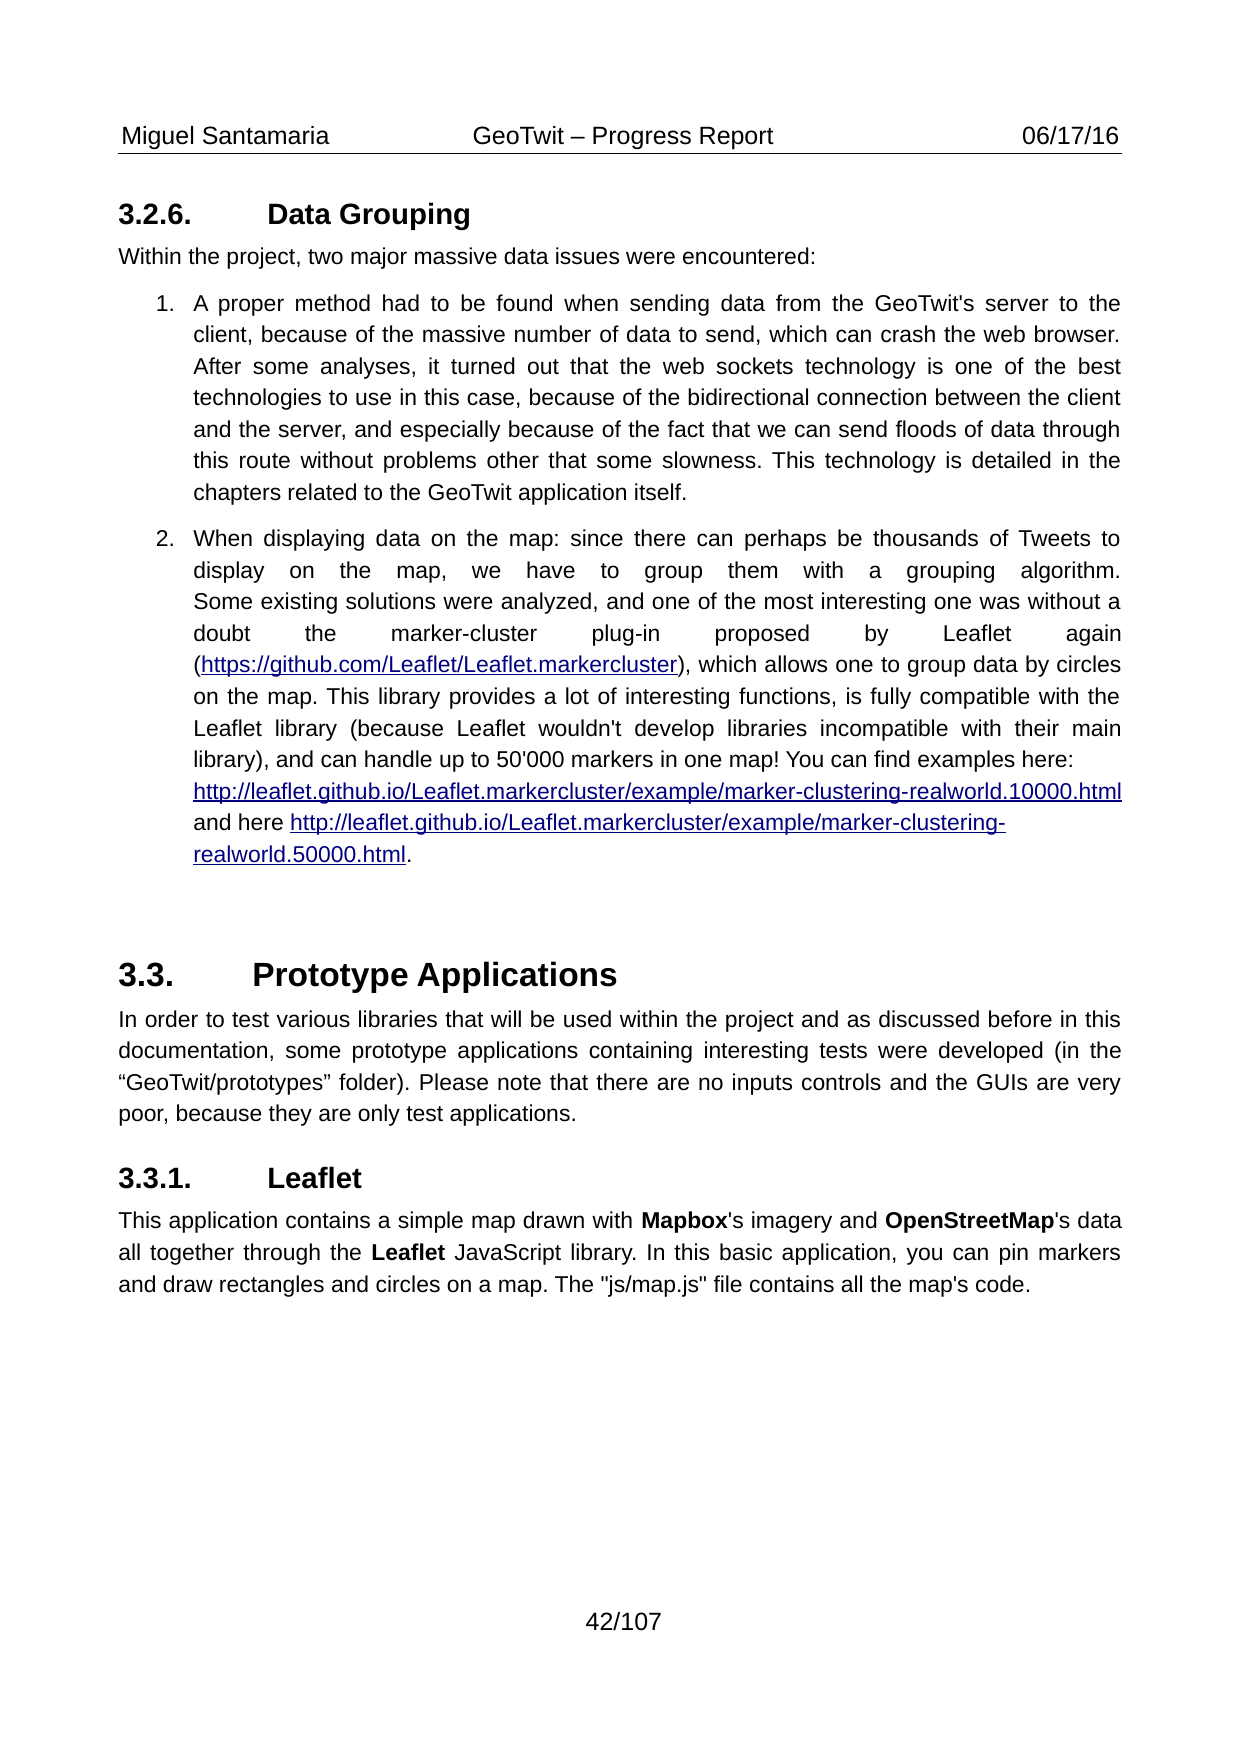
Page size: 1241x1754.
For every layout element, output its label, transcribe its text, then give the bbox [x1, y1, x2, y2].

list When displaying data on the map: since there can perhaps be thousands of Tweets to display on the map, we have to group them with a grouping algorithm. Some existing solutions were analyzed, and one of the most interesting one was without a doubt the marker-cluster plug-in proposed by Leaflet again (https://github.com/Leaflet/Leaflet.markercluster), which allows one to group data by circles on the map. This library provides a lot of interesting functions, is fully compatible with the Leaflet library (because Leaflet wouldn't develop libraries incompatible with their main library), and can handle up to 50'000 markers in one map! You can find examples here: [156, 525, 1122, 772]
text In order to test various libraries that will be used within the project and as discussed before in this documentation, some prototype applications containing interesting tests were developed (in the “GeoTwit/prototypes” folder). Please note that there are no inputs controls and the GUIs are very poor, because they are only test applications. [118, 1006, 1122, 1127]
subtitle Data Grouping [118, 197, 1122, 231]
list http://leaflet.github.io/Leaflet.markercluster/example/marker-clustering-realworld.10000.html and here http://leaflet.github.io/Leaflet.markercluster/example/marker-clustering-realworld.50000.html. [156, 778, 1122, 867]
subtitle Leaflet [118, 1161, 1122, 1195]
subtitle Prototype Applications [118, 954, 1122, 993]
list A proper method had to be found when sending data from the GeoTwit's server to the client, because of the massive number of data to send, which can crash the web browser. After some analyses, it turned out that the web sockets technology is one of the best technologies to use in this case, because of the bidirectional connection between the client and the server, and especially because of the fact that we can send floods of data through this route without problems other that some slowness. This technology is detailed in the chapters related to the GeoTwit application itself. [156, 289, 1122, 505]
text Within the project, two major massive data issues were encountered: [118, 243, 1122, 269]
text This application contains a simple map drawn with Mapbox's imagery and OpenStreetMap's data all together through the Leaflet JavaScript library. In this basic application, you can pin markers and draw rectangles and circles on a map. The "js/map.js" file contains all the map's code. [118, 1207, 1122, 1297]
